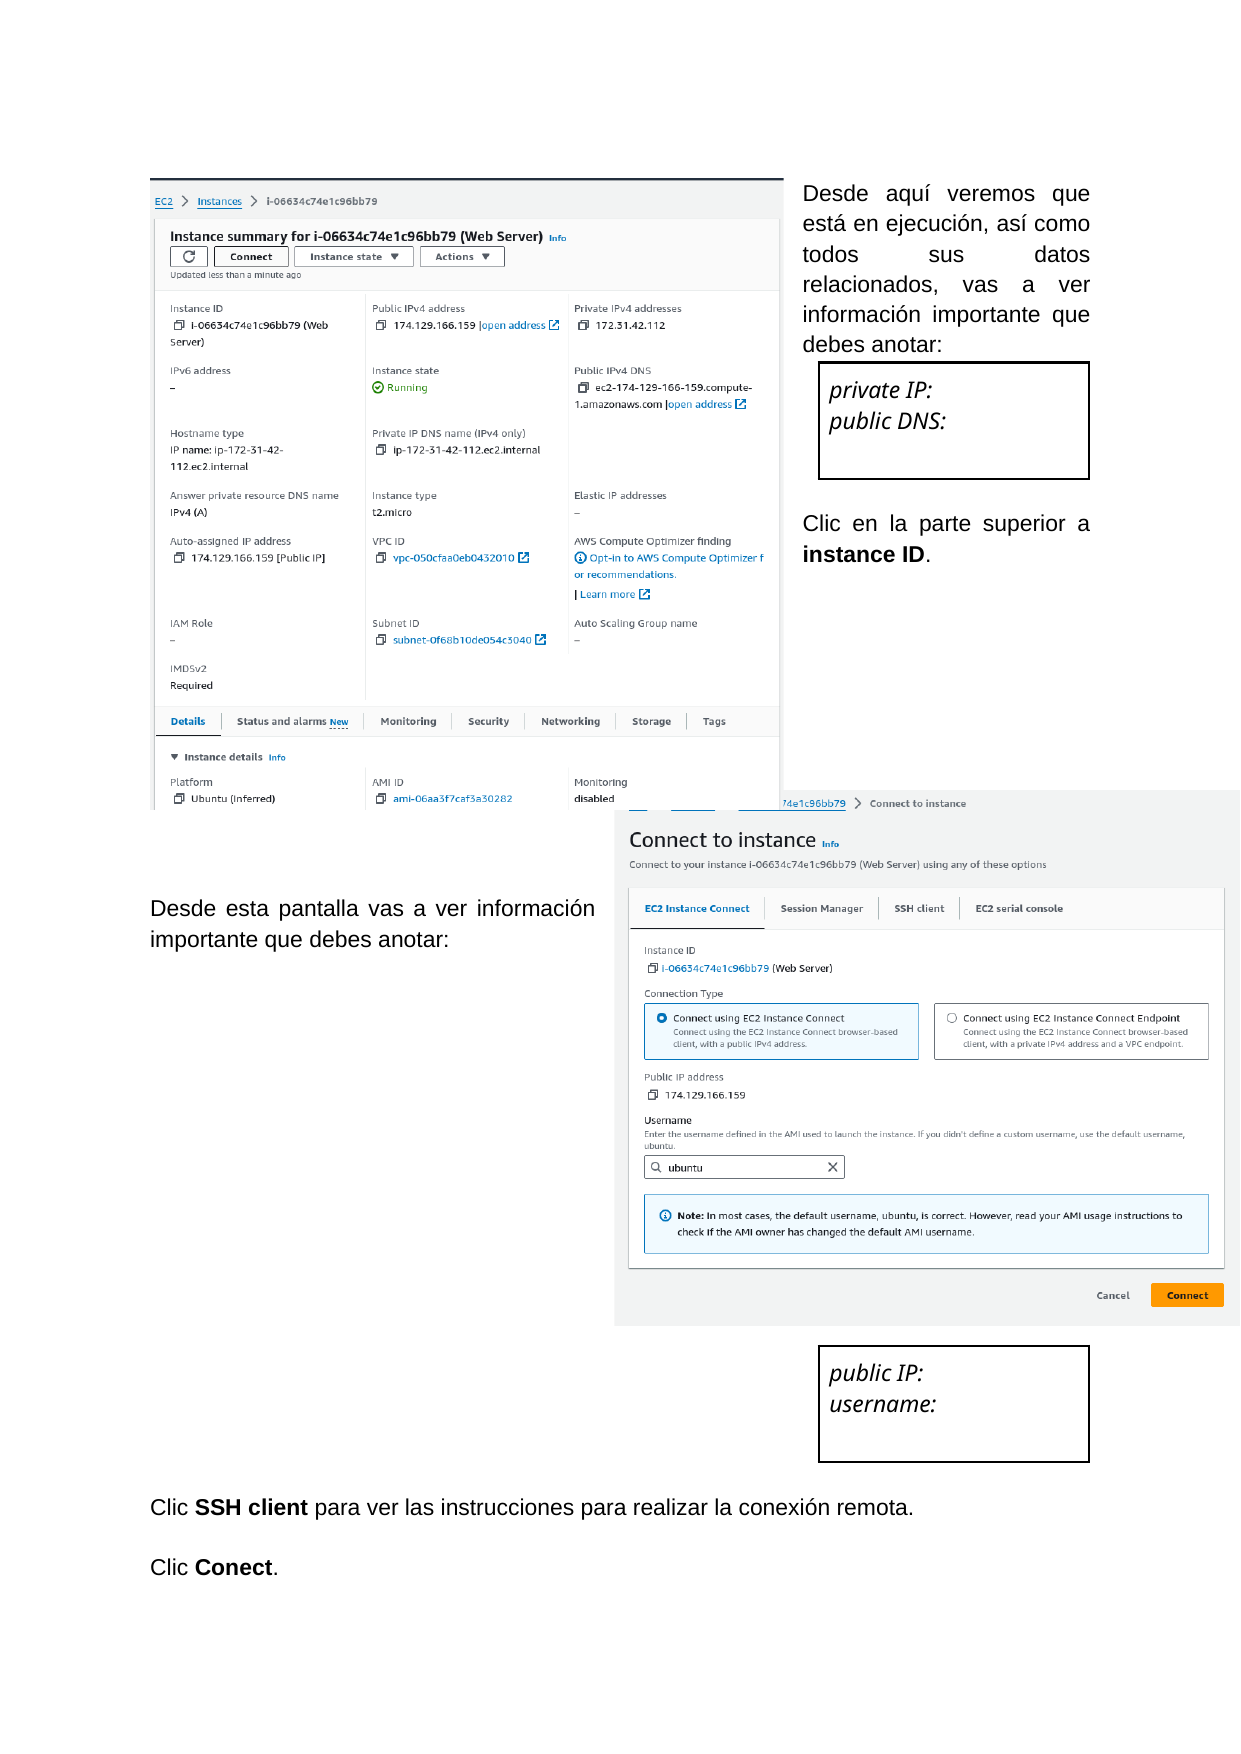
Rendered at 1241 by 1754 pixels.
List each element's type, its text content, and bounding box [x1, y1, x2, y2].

table_header public IP: username: [820, 1347, 1088, 1461]
text [150, 510, 667, 567]
text Clic Conect. [150, 1554, 1090, 1580]
picture [667, 178, 784, 810]
text [150, 180, 667, 358]
text Clic SSH client para ver las instrucciones para realizar la conexión remota. [150, 1463, 1090, 1520]
text Desde aquí veremos que está en ejecución, así como todos sus datos relacionados, vas a ver información importante que debes anotar: [784, 180, 1090, 358]
table_header private IP: public DNS: [820, 364, 1088, 478]
text Clic en la parte superior a instance ID. [784, 510, 1090, 567]
text Desde esta pantalla vas a ver información importante que debes anotar: [150, 895, 912, 952]
picture [912, 790, 1240, 1326]
